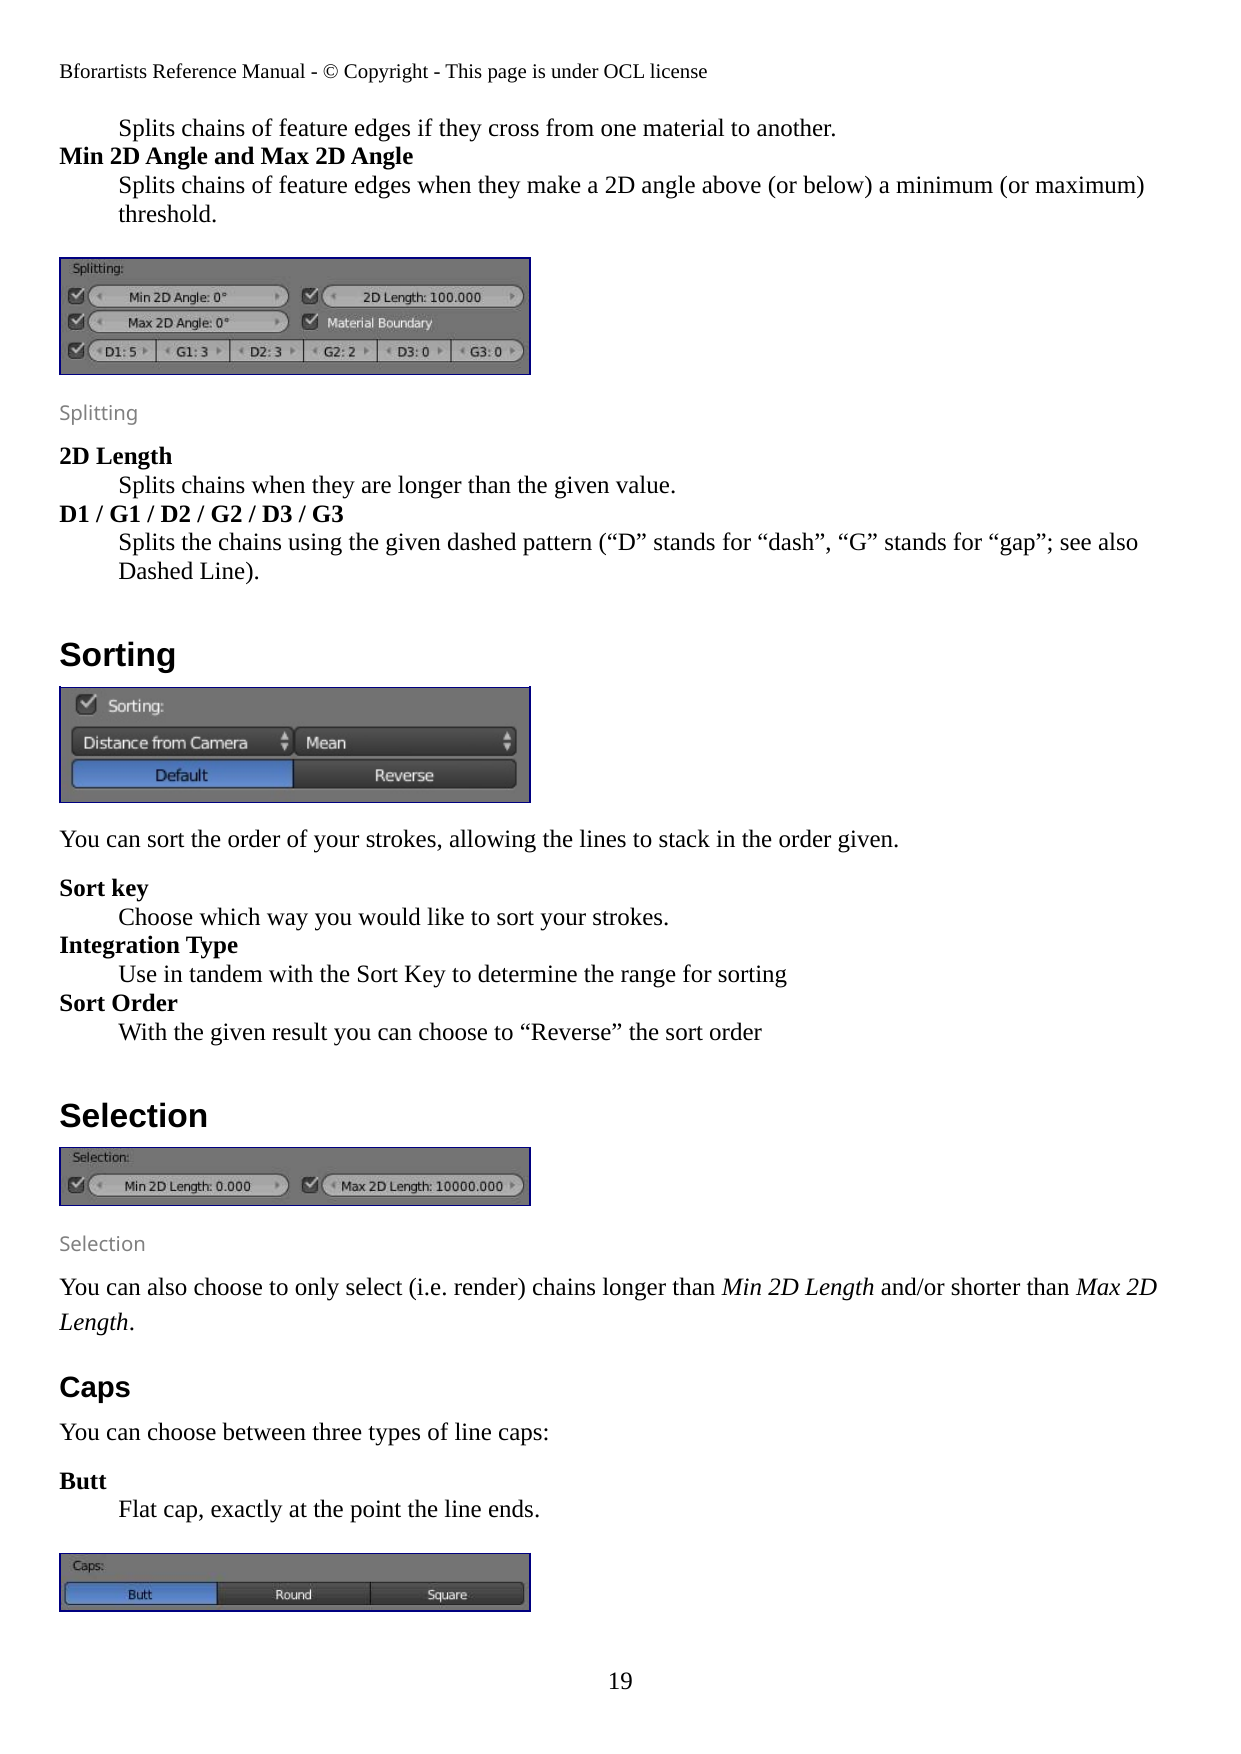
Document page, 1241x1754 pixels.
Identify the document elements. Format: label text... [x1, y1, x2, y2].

text You can choose between three types of line caps: [59, 1417, 1181, 1445]
picture [61, 688, 529, 802]
picture [61, 259, 529, 374]
list Splits the chains using the given dashed pattern (“D” stands for “dash”, “G” stands for “gap”; see also Dashed Line). [118, 527, 1181, 585]
subtitle D1 / G1 / D2 / G2 / D3 / G3 [59, 499, 1181, 527]
picture [61, 1148, 529, 1205]
subtitle Sort Order [59, 988, 1181, 1017]
list Use in tandem with the Sort Key to determine the range for sorting [118, 959, 1181, 988]
text You can sort the order of your strokes, allowing the lines to stack in the order given. [59, 824, 1181, 852]
list With the given result you can choose to “Reverse” the sort order [118, 1017, 1181, 1045]
subtitle Min 2D Angle and Max 2D Angle [59, 141, 1181, 170]
text Selection [59, 1226, 1181, 1258]
subtitle Sort key [59, 873, 1181, 902]
list Choose which way you would like to sort your strokes. [118, 902, 1181, 930]
subtitle Integration Type [59, 930, 1181, 959]
text You can also choose to only select (i.e. render) chains longer than Min 2D Length and/or shorter than Max 2D Length. [59, 1272, 1181, 1336]
subtitle Selection [59, 1096, 1181, 1134]
picture [61, 1554, 529, 1610]
text Splitting [59, 395, 1181, 427]
list Flat cap, exactly at the point the line ends. [118, 1494, 1181, 1523]
list Splits chains when they are longer than the given value. [118, 470, 1181, 499]
subtitle 2D Length [59, 441, 1181, 470]
subtitle Butt [59, 1466, 1181, 1494]
subtitle Sorting [59, 635, 1181, 674]
list Splits chains of feature edges when they make a 2D angle above (or below) a minimum (or maximum) threshold. [118, 170, 1181, 228]
list Splits chains of feature edges if they cross from one material to another. [118, 113, 1181, 141]
subtitle Caps [59, 1370, 1181, 1404]
